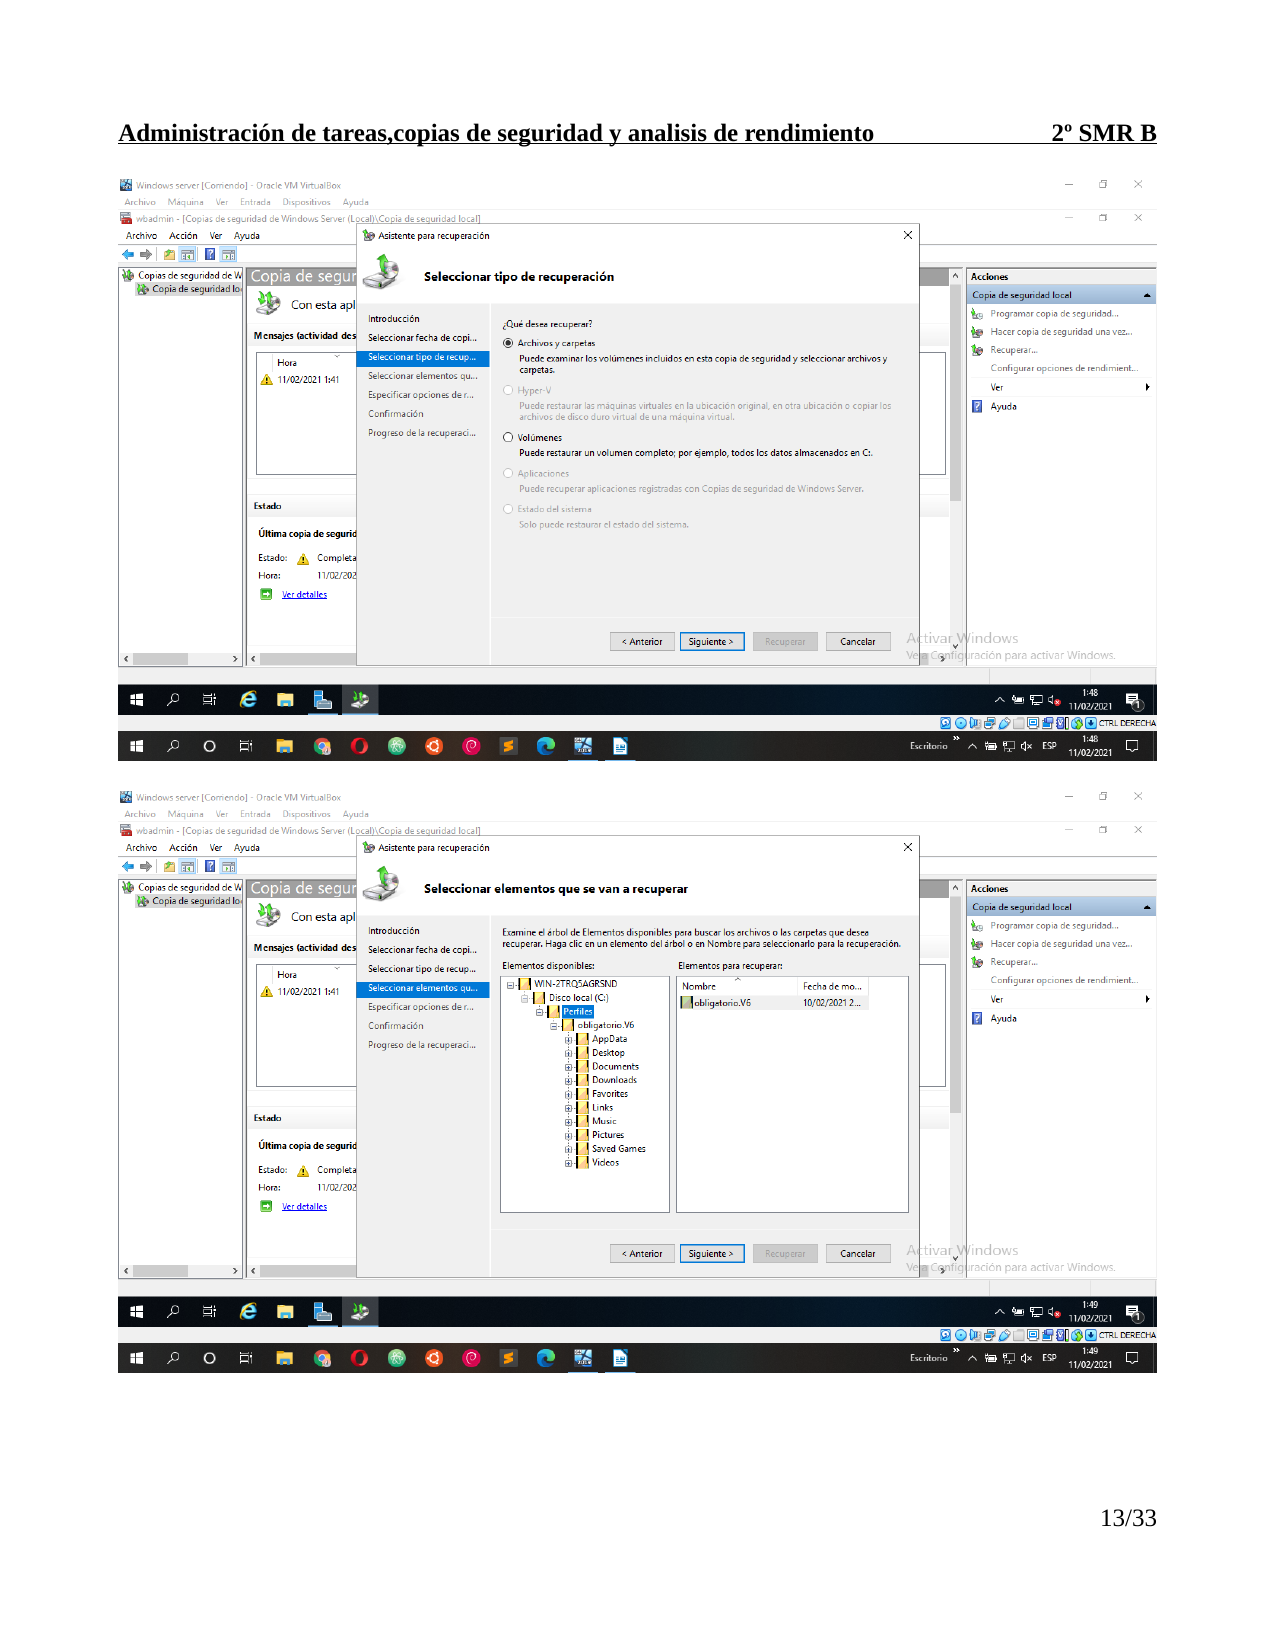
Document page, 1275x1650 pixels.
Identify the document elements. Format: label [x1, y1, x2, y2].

picture [118, 789, 1157, 1373]
picture [118, 176, 1157, 761]
